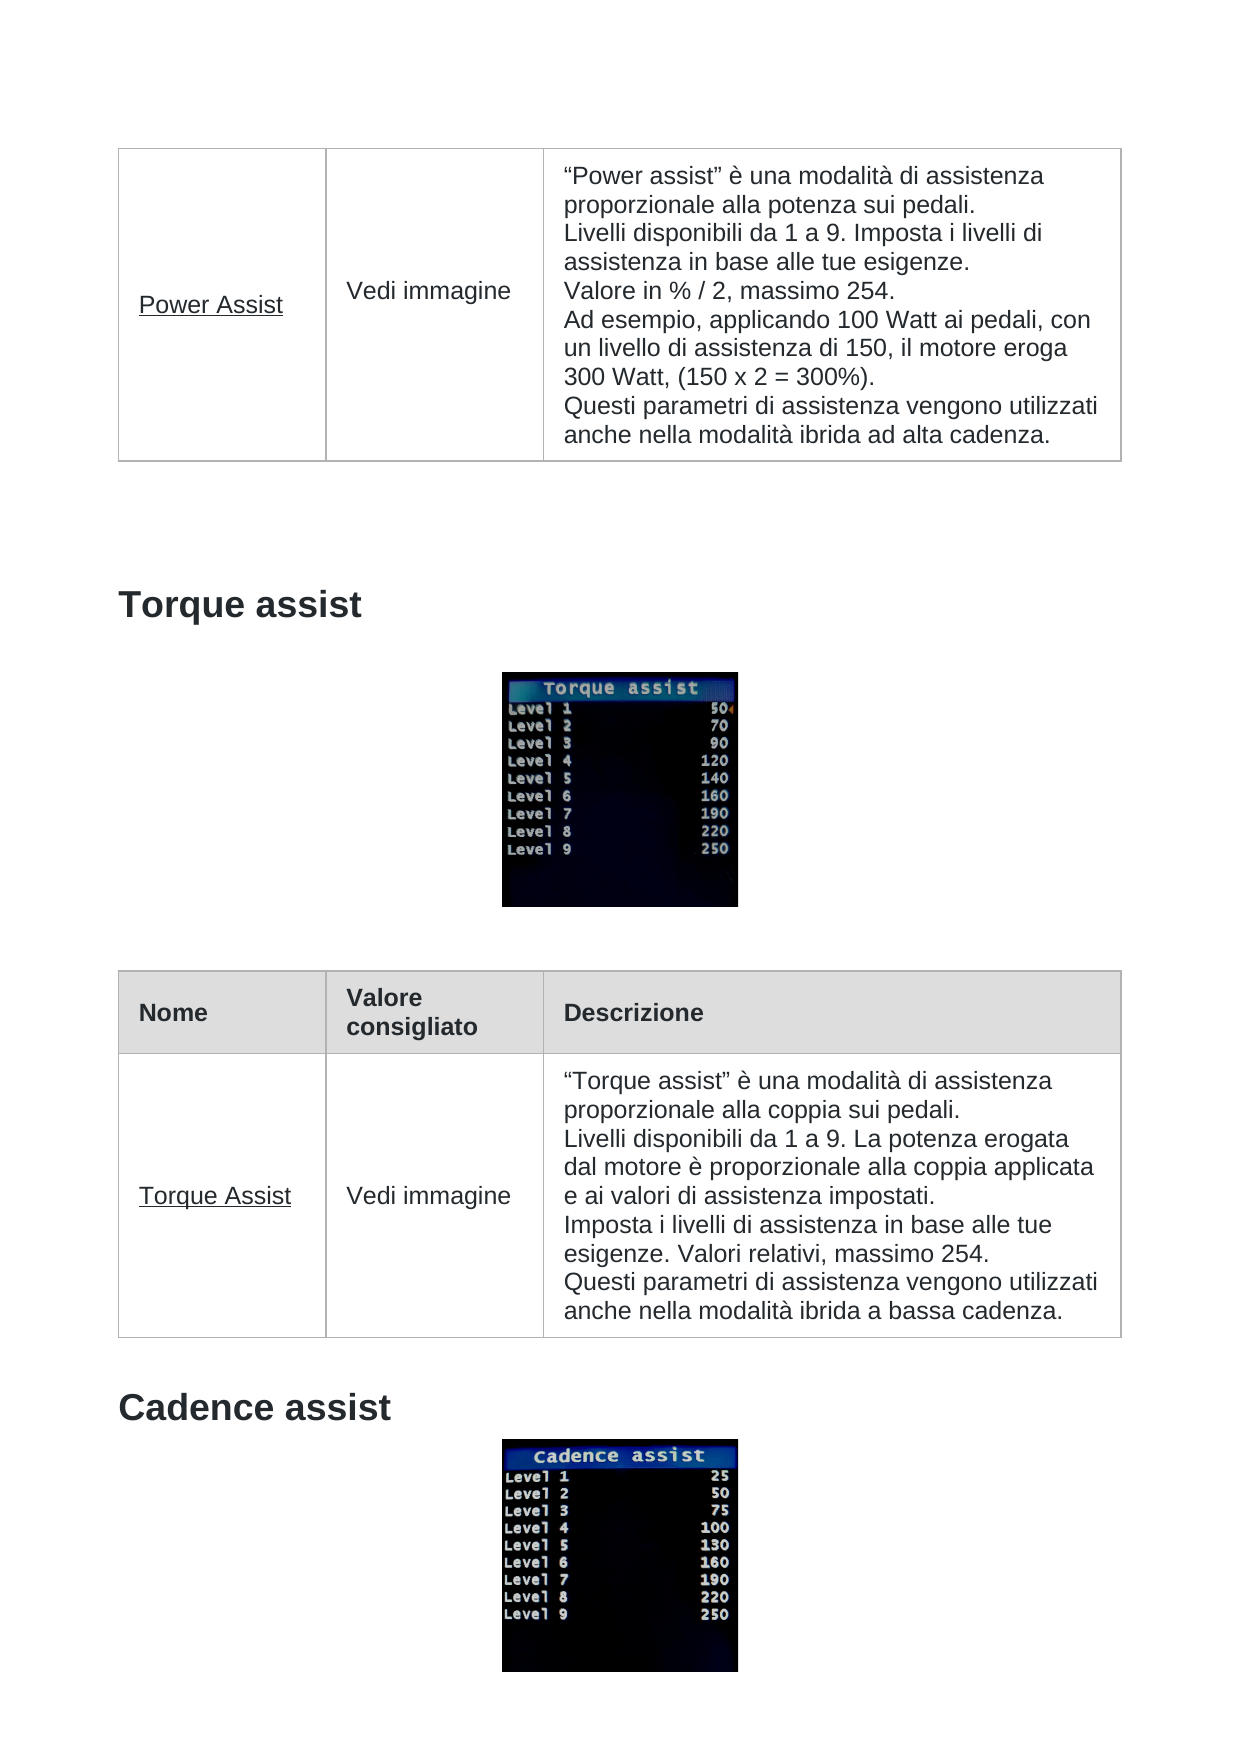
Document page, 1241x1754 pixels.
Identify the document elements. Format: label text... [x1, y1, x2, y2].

table_header Valore consigliato [327, 972, 543, 1053]
table_header Descrizione [544, 972, 1120, 1053]
picture [502, 1439, 739, 1672]
table_cell “Torque assist” è una modalità di assistenza proporzionale alla coppia sui pedali. Livelli disponibili da 1 a 9. La potenza erogata dal motore è proporzionale alla coppia applicata e ai valori di assistenza impostati. Imposta i livelli di assistenza in base alle tue esigenze. Valori relativi, massimo 254. Questi parametri di assistenza vengono utilizzati anche nella modalità ibrida a bassa cadenza. [544, 1054, 1120, 1337]
text Torque assist [118, 583, 1122, 626]
table_cell “Power assist” è una modalità di assistenza proporzionale alla potenza sui pedali. Livelli disponibili da 1 a 9. Imposta i livelli di assistenza in base alle tue esigenze. Valore in % / 2, massimo 254. Ad esempio, applicando 100 Watt ai pedali, con un livello di assistenza di 150, il motore eroga 300 Watt, (150 x 2 = 300%). Questi parametri di assistenza vengono utilizzati anche nella modalità ibrida ad alta cadenza. [544, 149, 1120, 460]
table_cell Vedi immagine [327, 1054, 543, 1337]
picture [502, 672, 739, 907]
table_cell Torque Assist [119, 1054, 325, 1337]
table_cell Vedi immagine [327, 149, 543, 460]
text Cadence assist [118, 1385, 1122, 1428]
table_cell Power Assist [119, 149, 325, 460]
table_header Nome [119, 972, 325, 1053]
